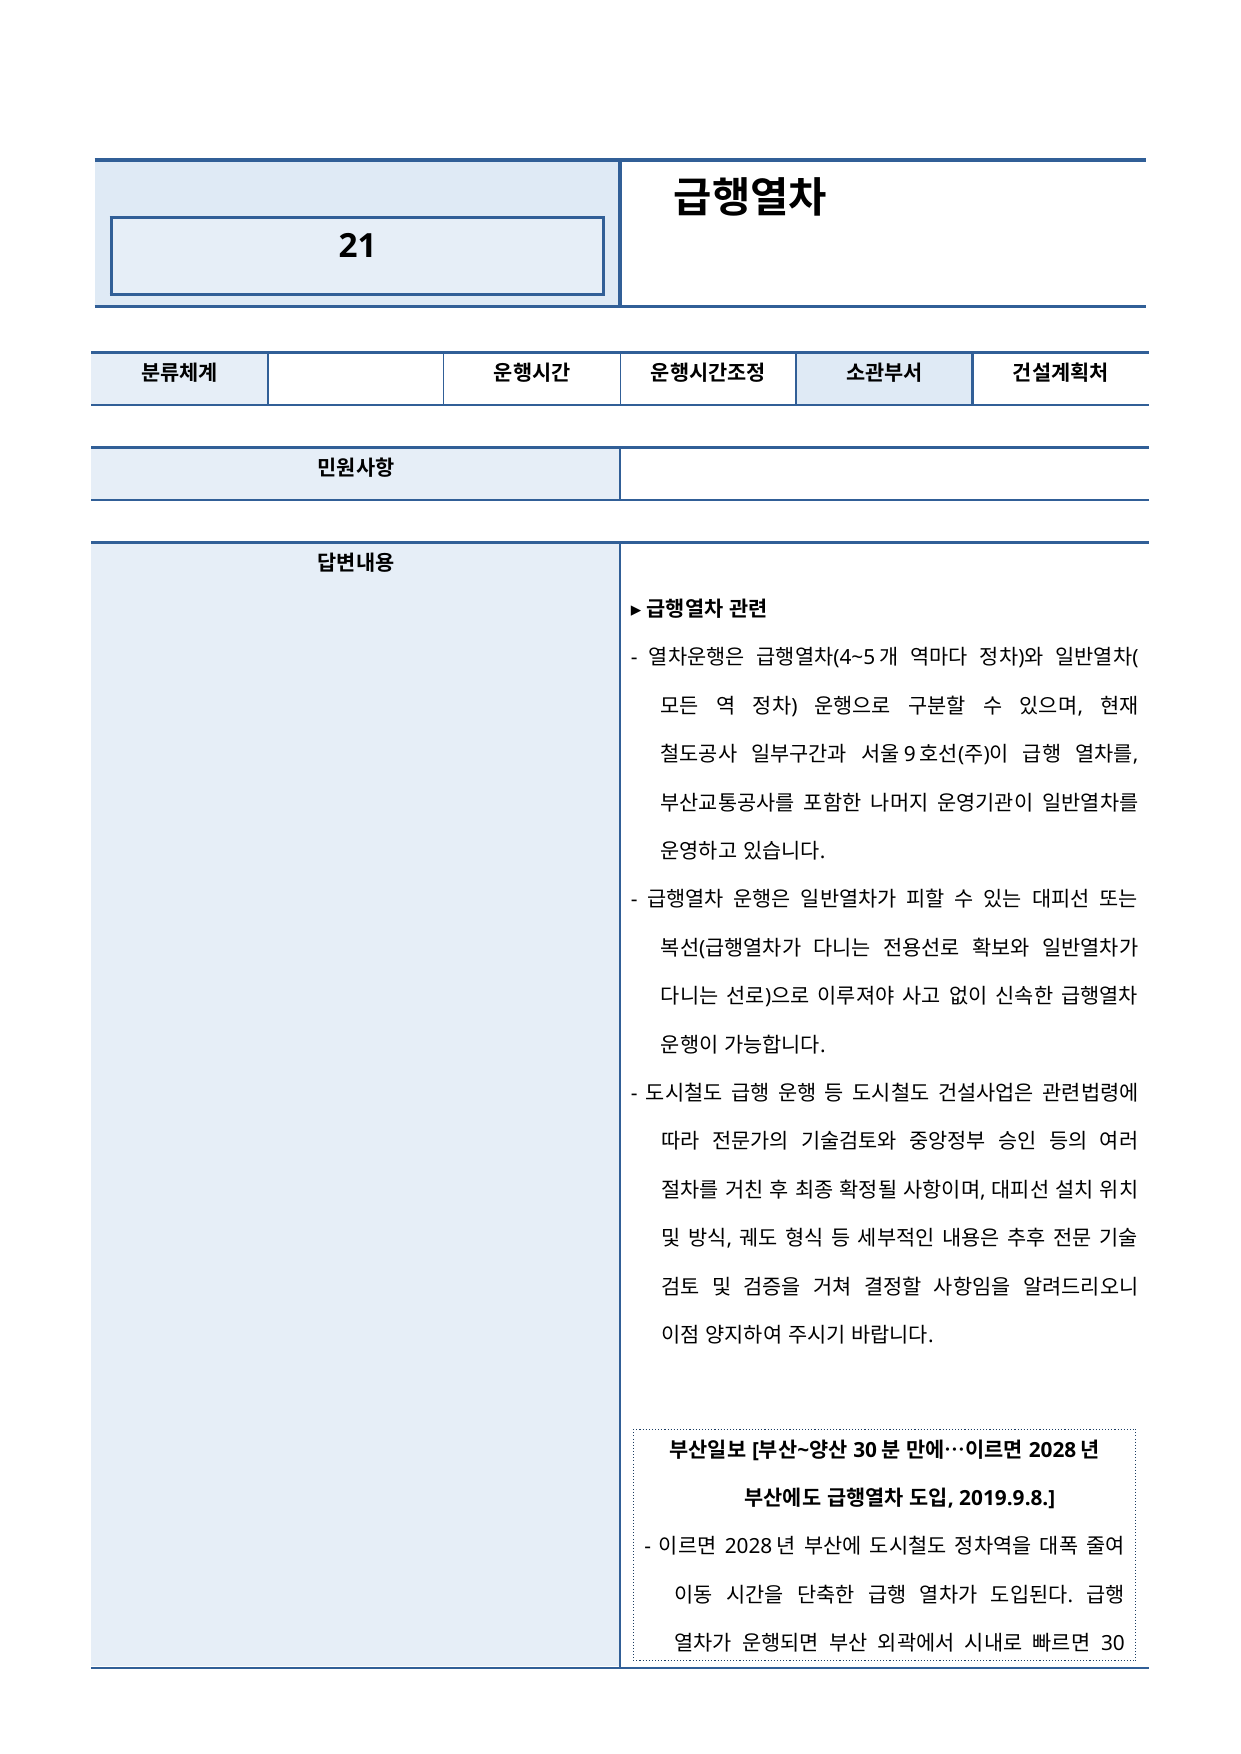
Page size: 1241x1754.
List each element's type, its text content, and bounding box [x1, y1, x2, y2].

table_header 부산일보 [부산~양산 30분 만에…이르면 2028년 부산에도 급행열차 도입, 2019.9.8.] - 이르면 2028년 부산에 도시철도 정차역을 대폭 줄여 이동 시간을 단축한 급행 열차가 도입된다. 급행 열차가 운행되면 부산 외곽에서 시내로 빠르면 30분대로 이동 가능해 대중교통수송분담률이 대폭 높아질 것으로 기대된다. - 현재 부산 도시철도 1호선의 경우 총 39.9km 구간 40개역을 운행하는 데 78분이 걸린다. 급행 열차가 도입되면 9개 역을 운행하는 데 44분이 걸려 이동시간을 43%(34분) 단축하는 효과가 있다. 속도를 기준하면 현재 시속 30.7km에서 54.4km로 높아져 177%가 빨라지는 효과다. 2호선은 42.5km 구간 43개 역을 운행하는 데에 85분이 걸리는데, 11개역을 정차할 경우 54분이 걸리게 된다. 이 때 속도는 시속 31.9km에서 50.2km로 높아진다. - 교통공사 측은 급행 열차가 도입되면 이동 속도가 빨라져 하루 이용객 92만 명에서 122만 명으로 약 33% 증가하고, 수송분담률도 18%에서 24%로 약 6% 늘어날 것으로 전망했다. - 급행 열차 도입에는 약 8000억 원이 들 것으로 추산된다. 급행 열차가 앞서 달리는 일반 도시철도를 추월할 수 있도록 일반 도시철도의 대피공간인 부본선을 구축하는 데에 1호선 4300억 원, 2호선 3700억 원이 소요된다는 것이다. 시는 국비와 시비를 각 60%, 40%으로 투자 확보할 계획이다. - 부산시는 3단계에 걸쳐 사업을 추진할 계획이다. 2020년까지 부산시 도시철도망 구축계획에 반영한 후 2021년에 급행 노선별 최적의 운영모델을 분석하고 개발해 2022년부터 예비타당성조사 등을 거쳐 이르면 2024년 착공해 2028년 운영될 예정이다. [634, 1429, 1135, 1660]
table_header 답변내용 [91, 544, 619, 1666]
table_header 운행시간조정 [621, 354, 795, 404]
table_header 민원사항 [91, 449, 619, 499]
table_header 분류체계 [91, 354, 267, 404]
table_header ▸ 급행열차 관련 - 열차운행은 급행열차(4~5개 역마다 정차)와 일반열차(모든 역 정차) 운행으로 구분할 수 있으며, 현재 철도공사 일부구간과 서울9호선(주)이 급행 열차를, 부산교통공사를 포함한 나머지 운영기관이 일반열차를 운영하고 있습니다. - 급행열차 운행은 일반열차가 피할 수 있는 대피선 또는 복선(급행열차가 다니는 전용선로 확보와 일반열차가 다니는 선로)으로 이루져야 사고 없이 신속한 급행열차 운행이 가능합니다. - 도시철도 급행 운행 등 도시철도 건설사업은 관련법령에 따라 전문가의 기술검토와 중앙정부 승인 등의 여러 절차를 거친 후 최종 확정될 사항이며, 대피선 설치 위치 및 방식, 궤도 형식 등 세부적인 내용은 추후 전문 기술 검토 및 검증을 거쳐 결정할 사항임을 알려드리오니 이점 양지하여 주시기 바랍니다. [621, 544, 1149, 1666]
table_header [269, 354, 443, 404]
table_header 소관부서 [797, 354, 971, 404]
table_header [95, 162, 618, 305]
table_header [621, 449, 1149, 499]
table_header 21 [113, 219, 602, 293]
table_header 급행열차 [622, 162, 1146, 305]
table_header 운행시간 [444, 354, 620, 404]
table_header 건설계획처 [974, 354, 1149, 404]
